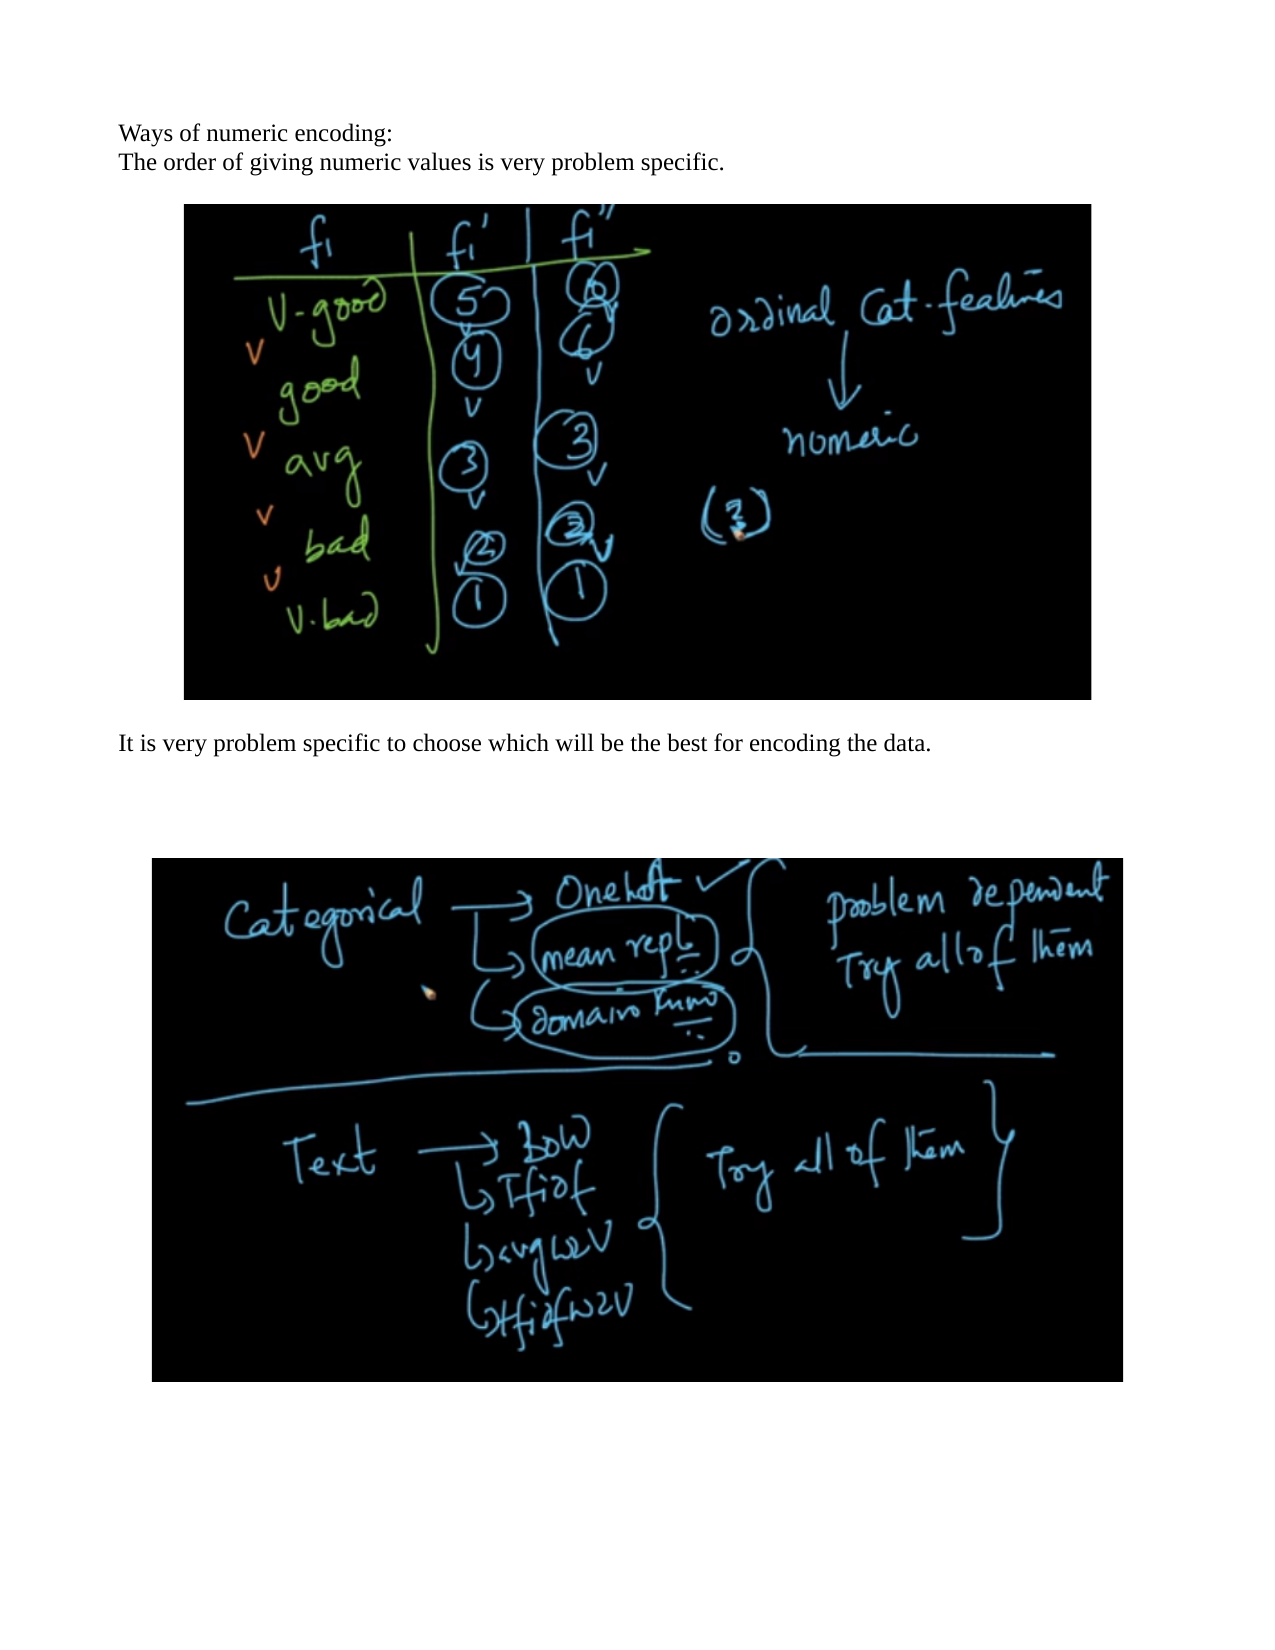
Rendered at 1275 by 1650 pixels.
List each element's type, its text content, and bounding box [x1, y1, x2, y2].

text The order of giving numeric values is very problem specific. [118, 147, 1157, 176]
picture [151, 858, 1124, 1382]
text Ways of numeric encoding: [118, 118, 1157, 147]
text It is very problem specific to choose which will be the best for encoding the data. [118, 728, 1157, 757]
picture [183, 204, 1092, 700]
